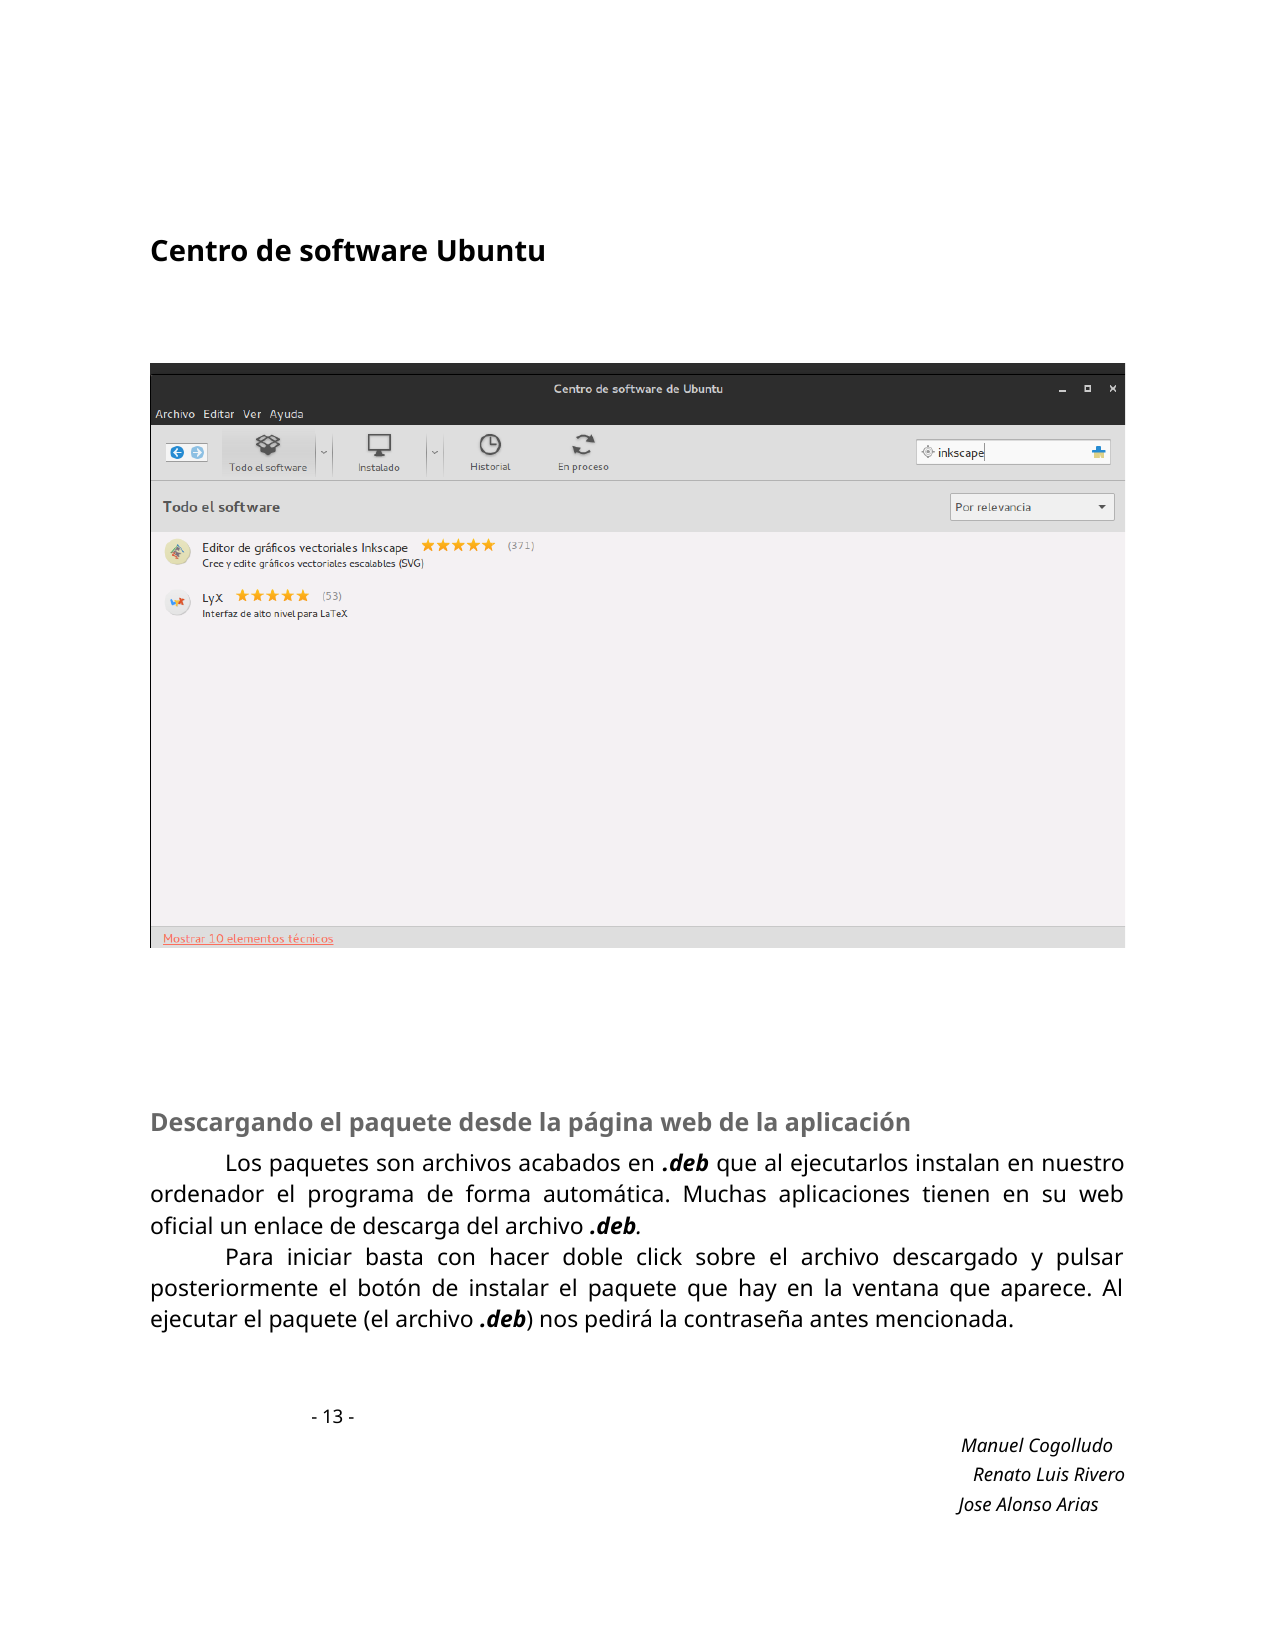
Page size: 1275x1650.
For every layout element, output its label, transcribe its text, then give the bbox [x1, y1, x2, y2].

text Centro de software Ubuntu [150, 230, 1125, 269]
subtitle Descargando el paquete desde la página web de la aplicación [150, 1105, 1125, 1139]
text Los paquetes son archivos acabados en .deb que al ejecutarlos instalan en nuestro ordenador el programa de forma automática. Muchas aplicaciones tienen en su web oficial un enlace de descarga del archivo .deb. [150, 1147, 1125, 1241]
text Para iniciar basta con hacer doble click sobre el archivo descargado y pulsar posteriormente el botón de instalar el paquete que hay en la ventana que aparece. Al ejecutar el paquete (el archivo .deb) nos pedirá la contraseña antes mencionada. [150, 1241, 1125, 1334]
picture [150, 363, 1125, 948]
